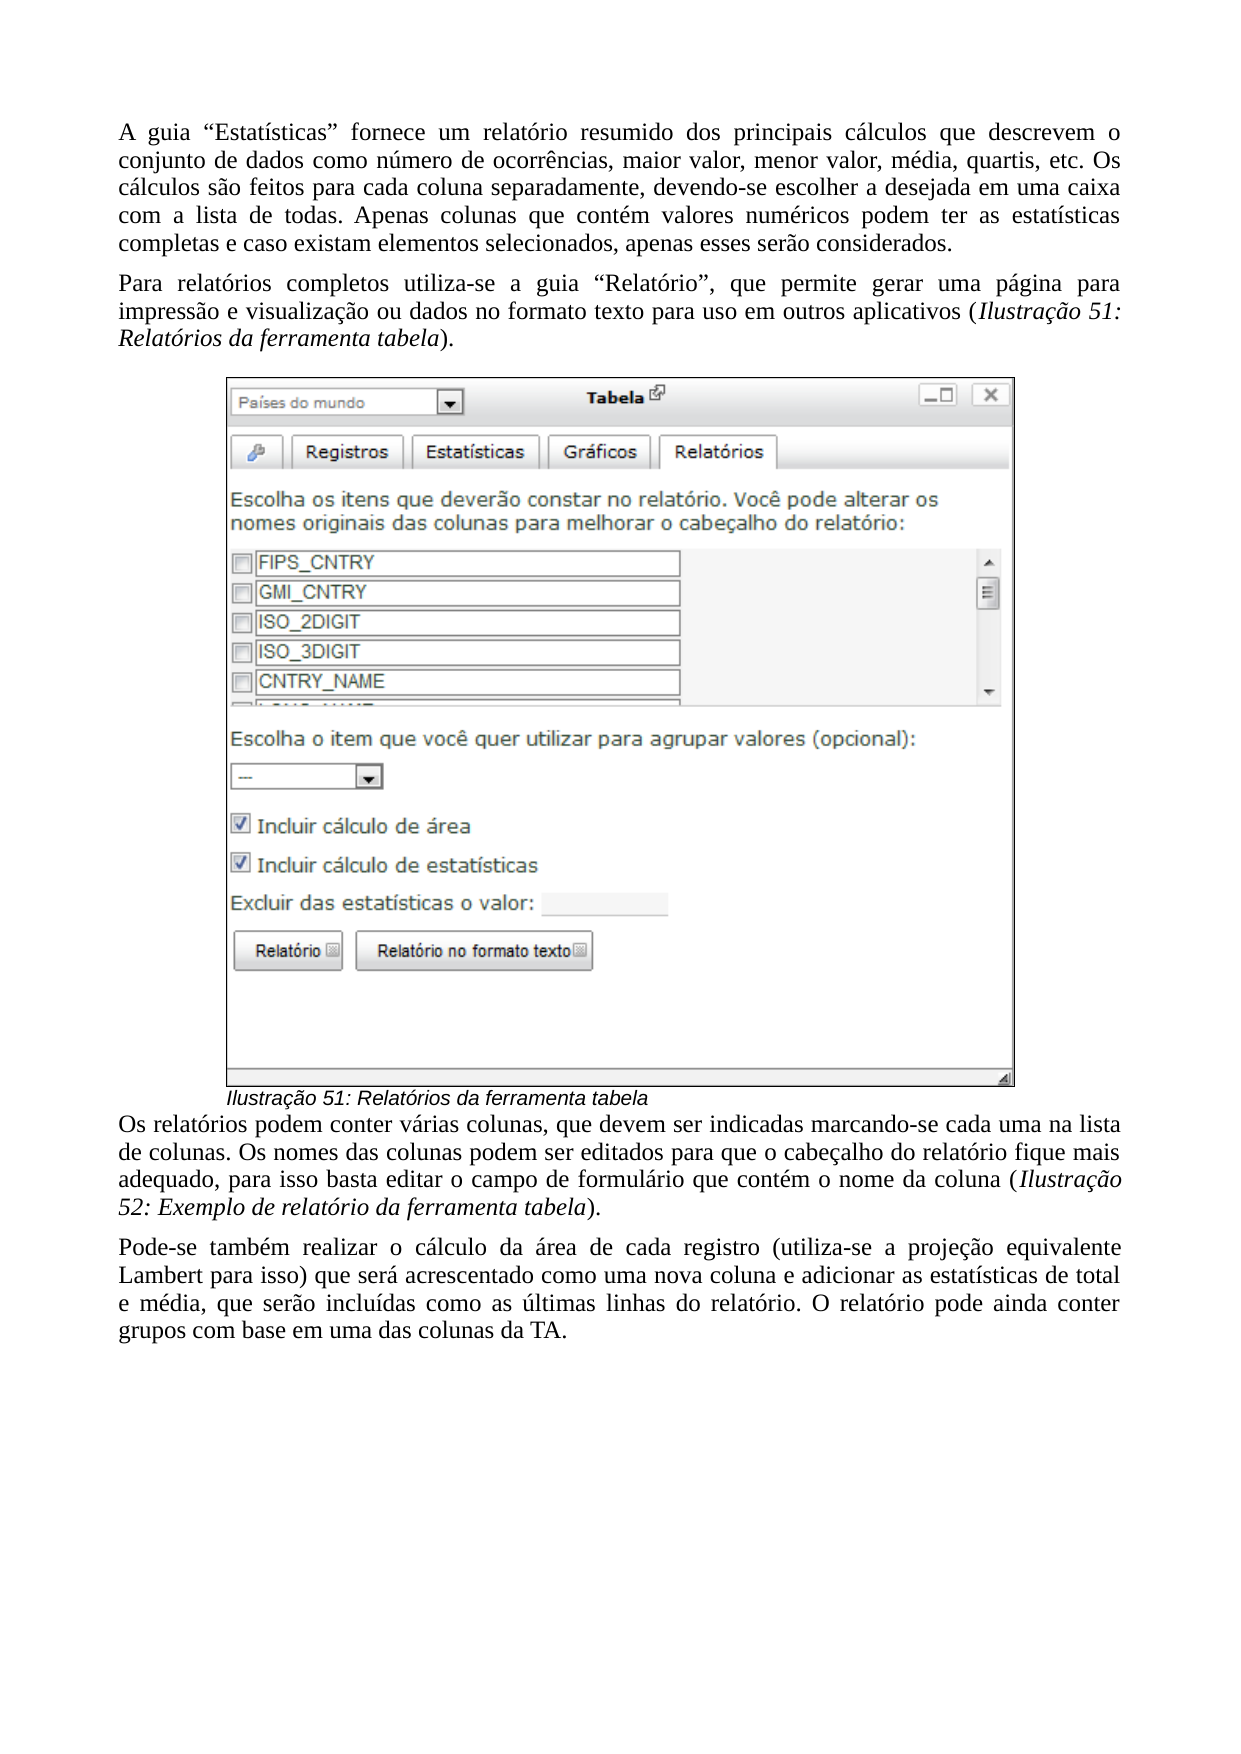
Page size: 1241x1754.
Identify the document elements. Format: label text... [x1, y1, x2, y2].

text Para relatórios completos utiliza-se a guia “Relatório”, que permite gerar uma página para impressão e visualização ou dados no formato texto para uso em outros aplicativos (Ilustração 51: Relatórios da ferramenta tabela). [118, 269, 1122, 352]
text Os relatórios podem conter várias colunas, que devem ser indicadas marcando-se cada uma na lista de colunas. Os nomes das colunas podem ser editados para que o cabeçalho do relatório fique mais adequado, para isso basta editar o campo de formulário que contém o nome da coluna (Ilustração 52: Exemplo de relatório da ferramenta tabela). [118, 365, 1122, 1221]
text Ilustração 51: Relatórios da ferramenta tabela [226, 1087, 1014, 1110]
picture [227, 378, 1014, 1086]
text Pode-se também realizar o cálculo da área de cada registro (utiliza-se a projeção equivalente Lambert para isso) que será acrescentado como uma nova coluna e adicionar as estatísticas de total e média, que serão incluídas como as últimas linhas do relatório. O relatório pode ainda conter grupos com base em uma das colunas da TA. [118, 1233, 1122, 1344]
text A guia “Estatísticas” fornece um relatório resumido dos principais cálculos que descrevem o conjunto de dados como número de ocorrências, maior valor, menor valor, média, quartis, etc. Os cálculos são feitos para cada coluna separadamente, devendo-se escolher a desejada em uma caixa com a lista de todas. Apenas colunas que contém valores numéricos podem ter as estatísticas completas e caso existam elementos selecionados, apenas esses serão considerados. [118, 118, 1122, 257]
